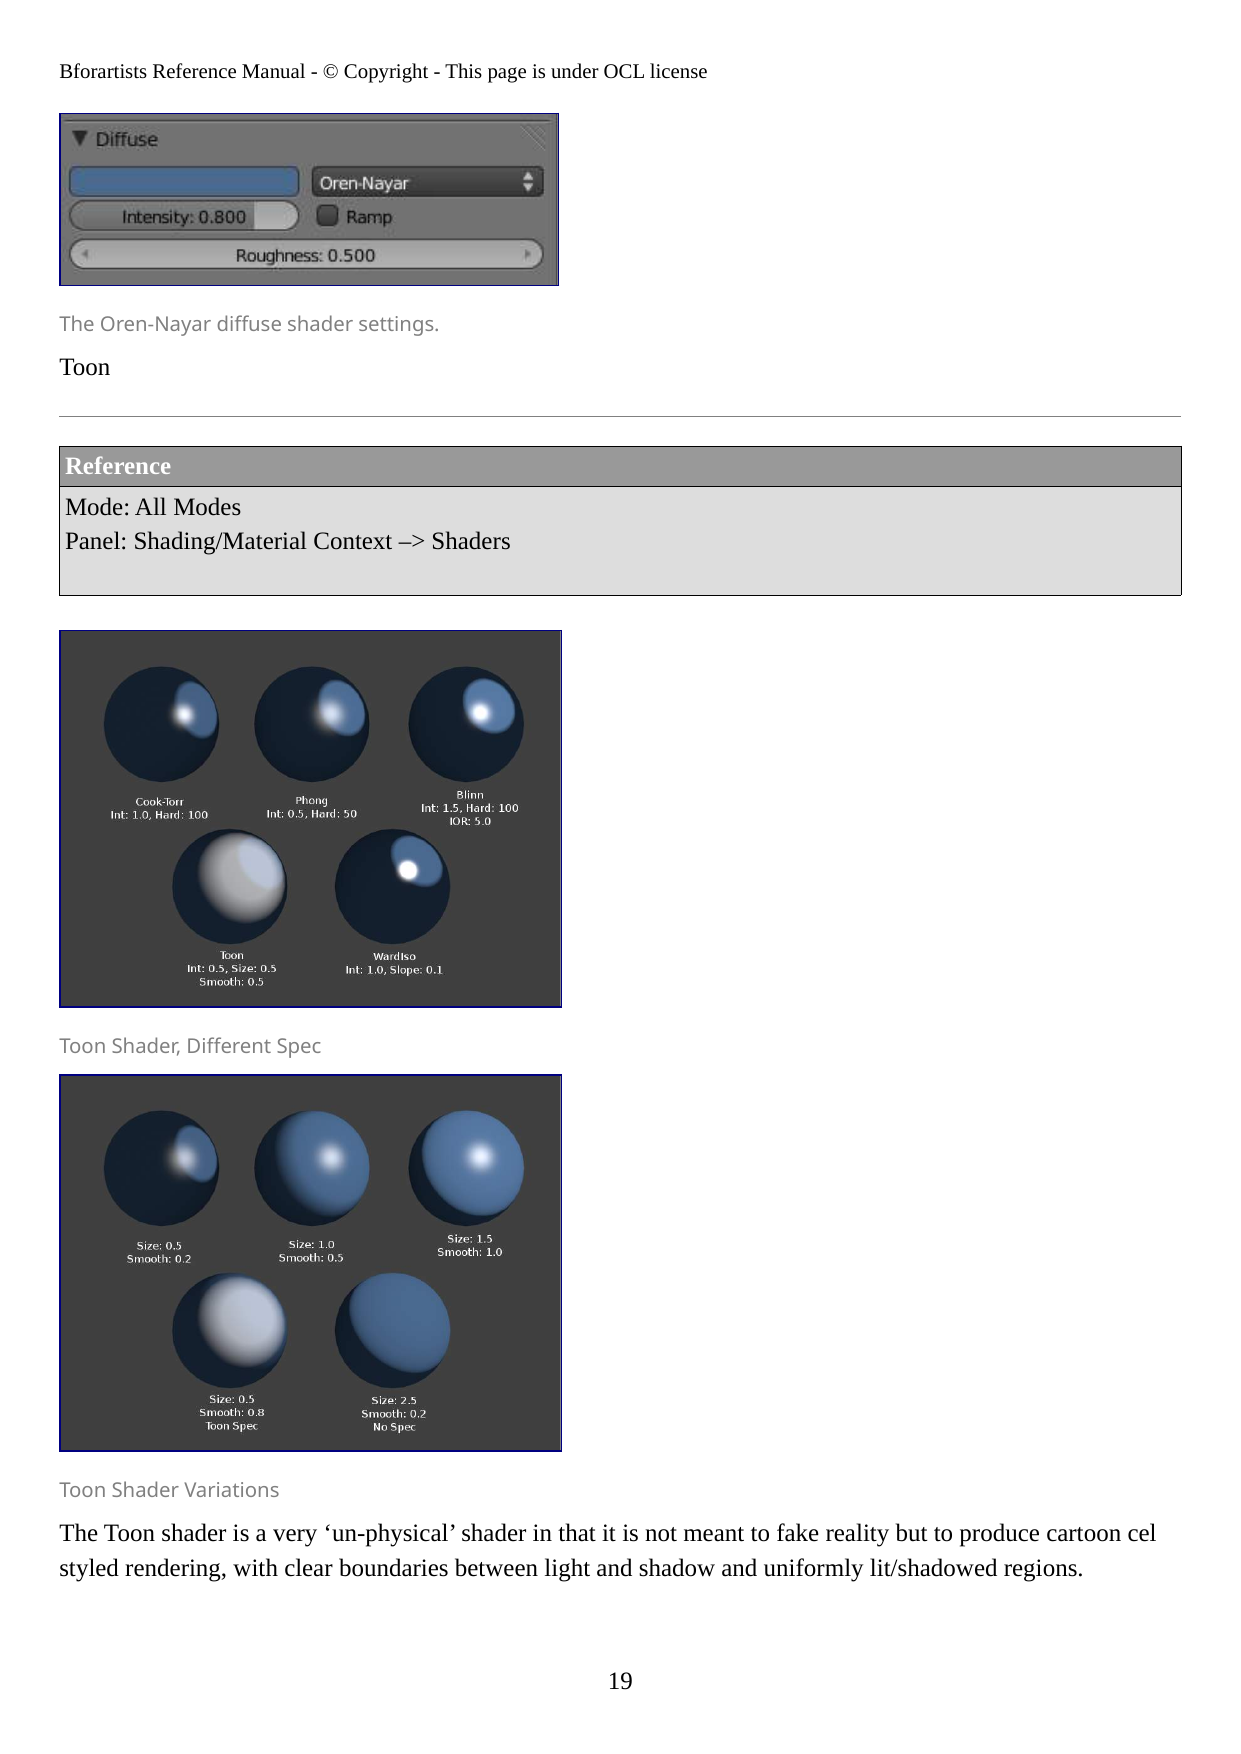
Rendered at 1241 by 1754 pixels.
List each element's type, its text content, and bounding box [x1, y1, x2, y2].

picture [61, 631, 561, 1006]
text The Toon shader is a very ‘un-physical’ shader in that it is not meant to fake reality but to produce cartoon cel styled rendering, with clear boundaries between light and shadow and uniformly lit/shadowed regions. [59, 1518, 1181, 1581]
picture [61, 1076, 561, 1450]
table_header Reference [60, 447, 1181, 486]
text Toon [59, 352, 1181, 381]
text Toon Shader Variations [59, 1472, 1181, 1503]
picture [61, 114, 558, 285]
table_cell Mode: All Modes Panel: Shading/Material Context –> Shaders [60, 487, 1181, 595]
text Toon Shader, Different Spec [59, 1028, 1181, 1059]
text The Oren-Nayar diffuse shader settings. [59, 307, 1181, 338]
